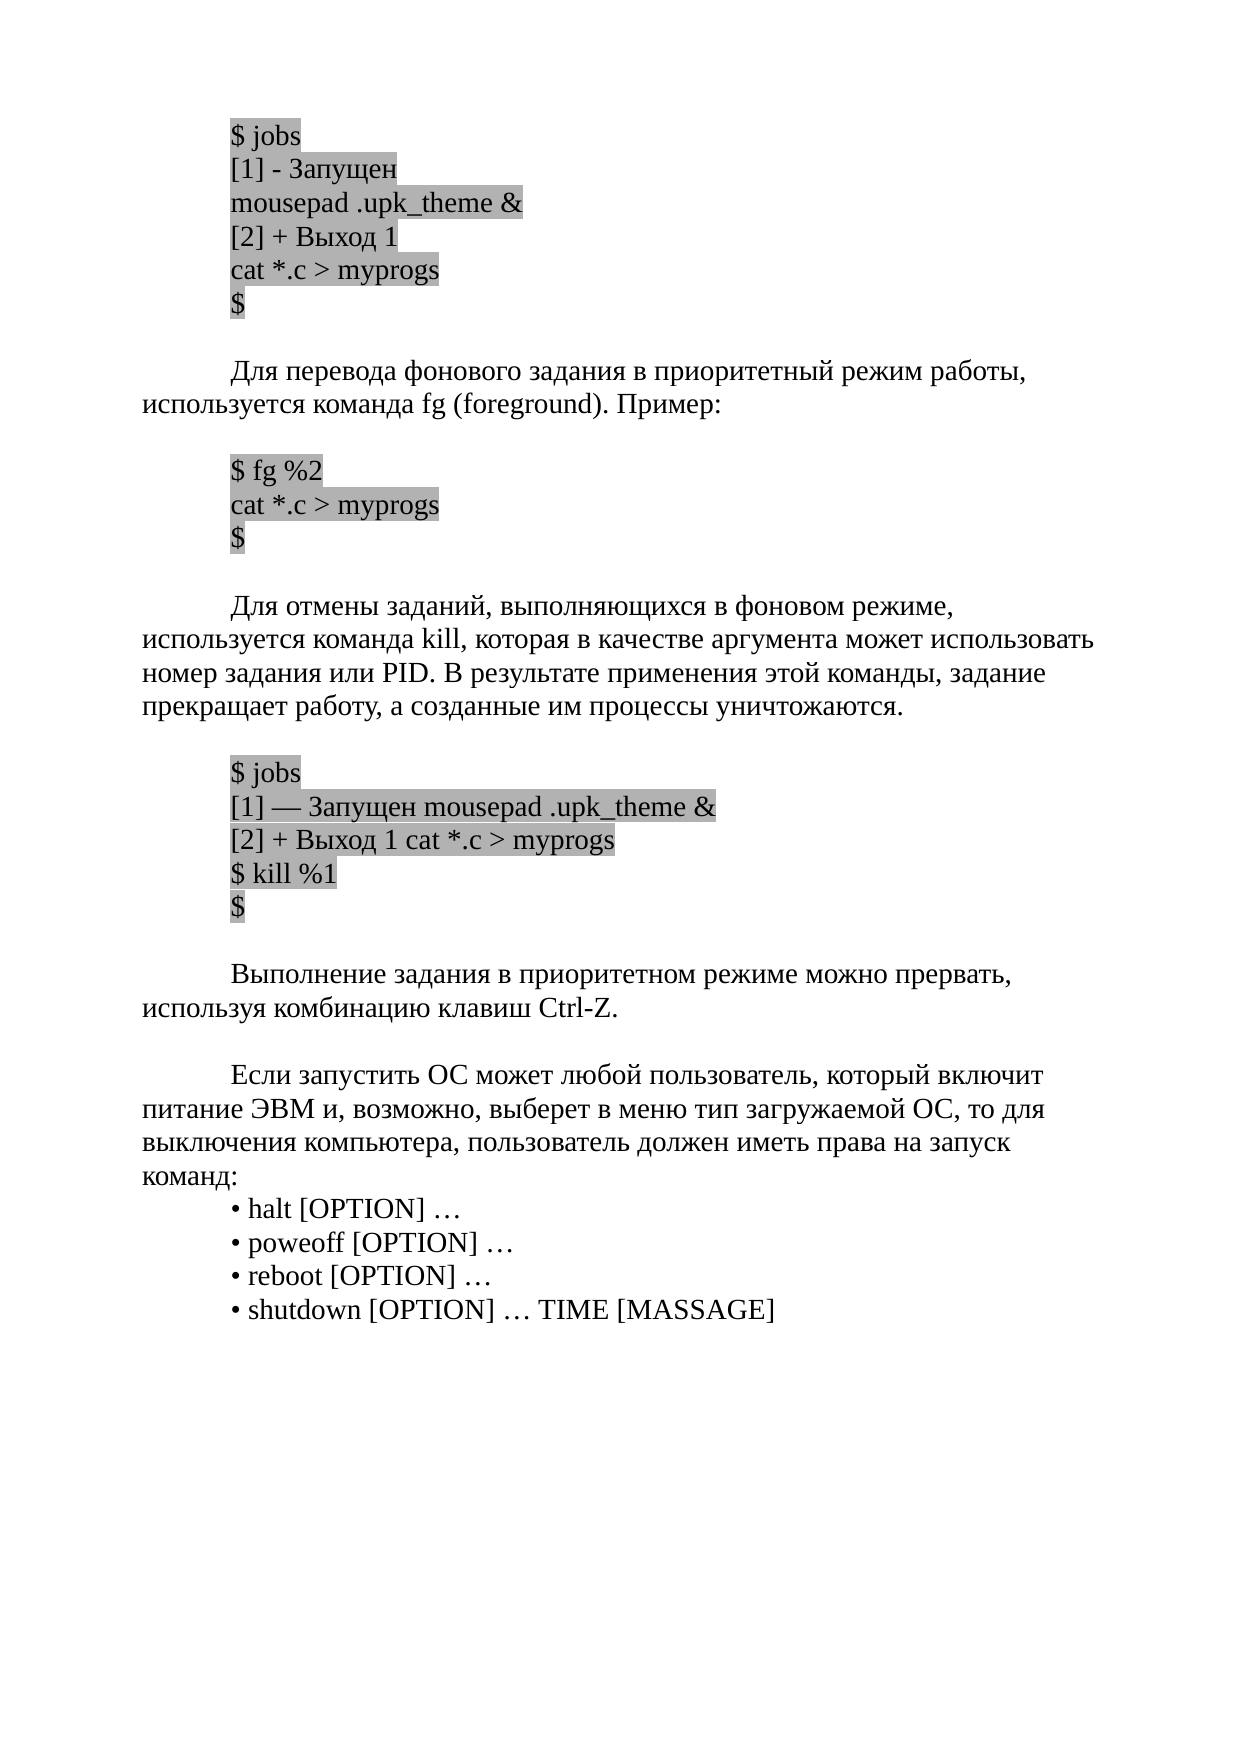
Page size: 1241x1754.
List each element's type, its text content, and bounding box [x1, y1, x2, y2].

text $ jobs [142, 755, 1098, 789]
text cat *.c > myprogs [142, 487, 1098, 521]
text $ [142, 521, 1098, 554]
text Для перевода фонового задания в приоритетный режим работы, используется команда fg (foreground). Пример: [142, 353, 1098, 420]
text • shutdown [OPTION] … TIME [MASSAGE] [142, 1292, 1098, 1326]
text [2] + Выход 1 [142, 219, 1098, 252]
text [1] — Запущен mousepad .upk_theme & [142, 789, 1098, 822]
text $ [142, 889, 1098, 923]
text Выполнение задания в приоритетном режиме можно прервать, используя комбинацию клавиш Ctrl-Z. [142, 957, 1098, 1024]
text $ fg %2 [142, 453, 1098, 487]
text Если запустить ОС может любой пользователь, который включит питание ЭВМ и, возможно, выберет в меню тип загружаемой ОС, то для выключения компьютера, пользователь должен иметь права на запуск команд: [142, 1057, 1098, 1191]
text mousepad .upk_theme & [142, 185, 1098, 219]
text • halt [OPTION] … [142, 1191, 1098, 1225]
text [2] + Выход 1 cat *.c > myprogs [142, 822, 1098, 856]
text $ [142, 286, 1098, 319]
text $ kill %1 [142, 856, 1098, 889]
text [1] - Запущен [142, 152, 1098, 185]
text Для отмены заданий, выполняющихся в фоновом режиме, используется команда kill, которая в качестве аргумента может использовать номер задания или PID. В результате применения этой команды, задание прекращает работу, а созданные им процессы уничтожаются. [142, 588, 1098, 722]
text • poweoff [OPTION] … [142, 1225, 1098, 1258]
text cat *.c > myprogs [142, 252, 1098, 286]
text • reboot [OPTION] … [142, 1258, 1098, 1292]
text $ jobs [142, 118, 1098, 152]
